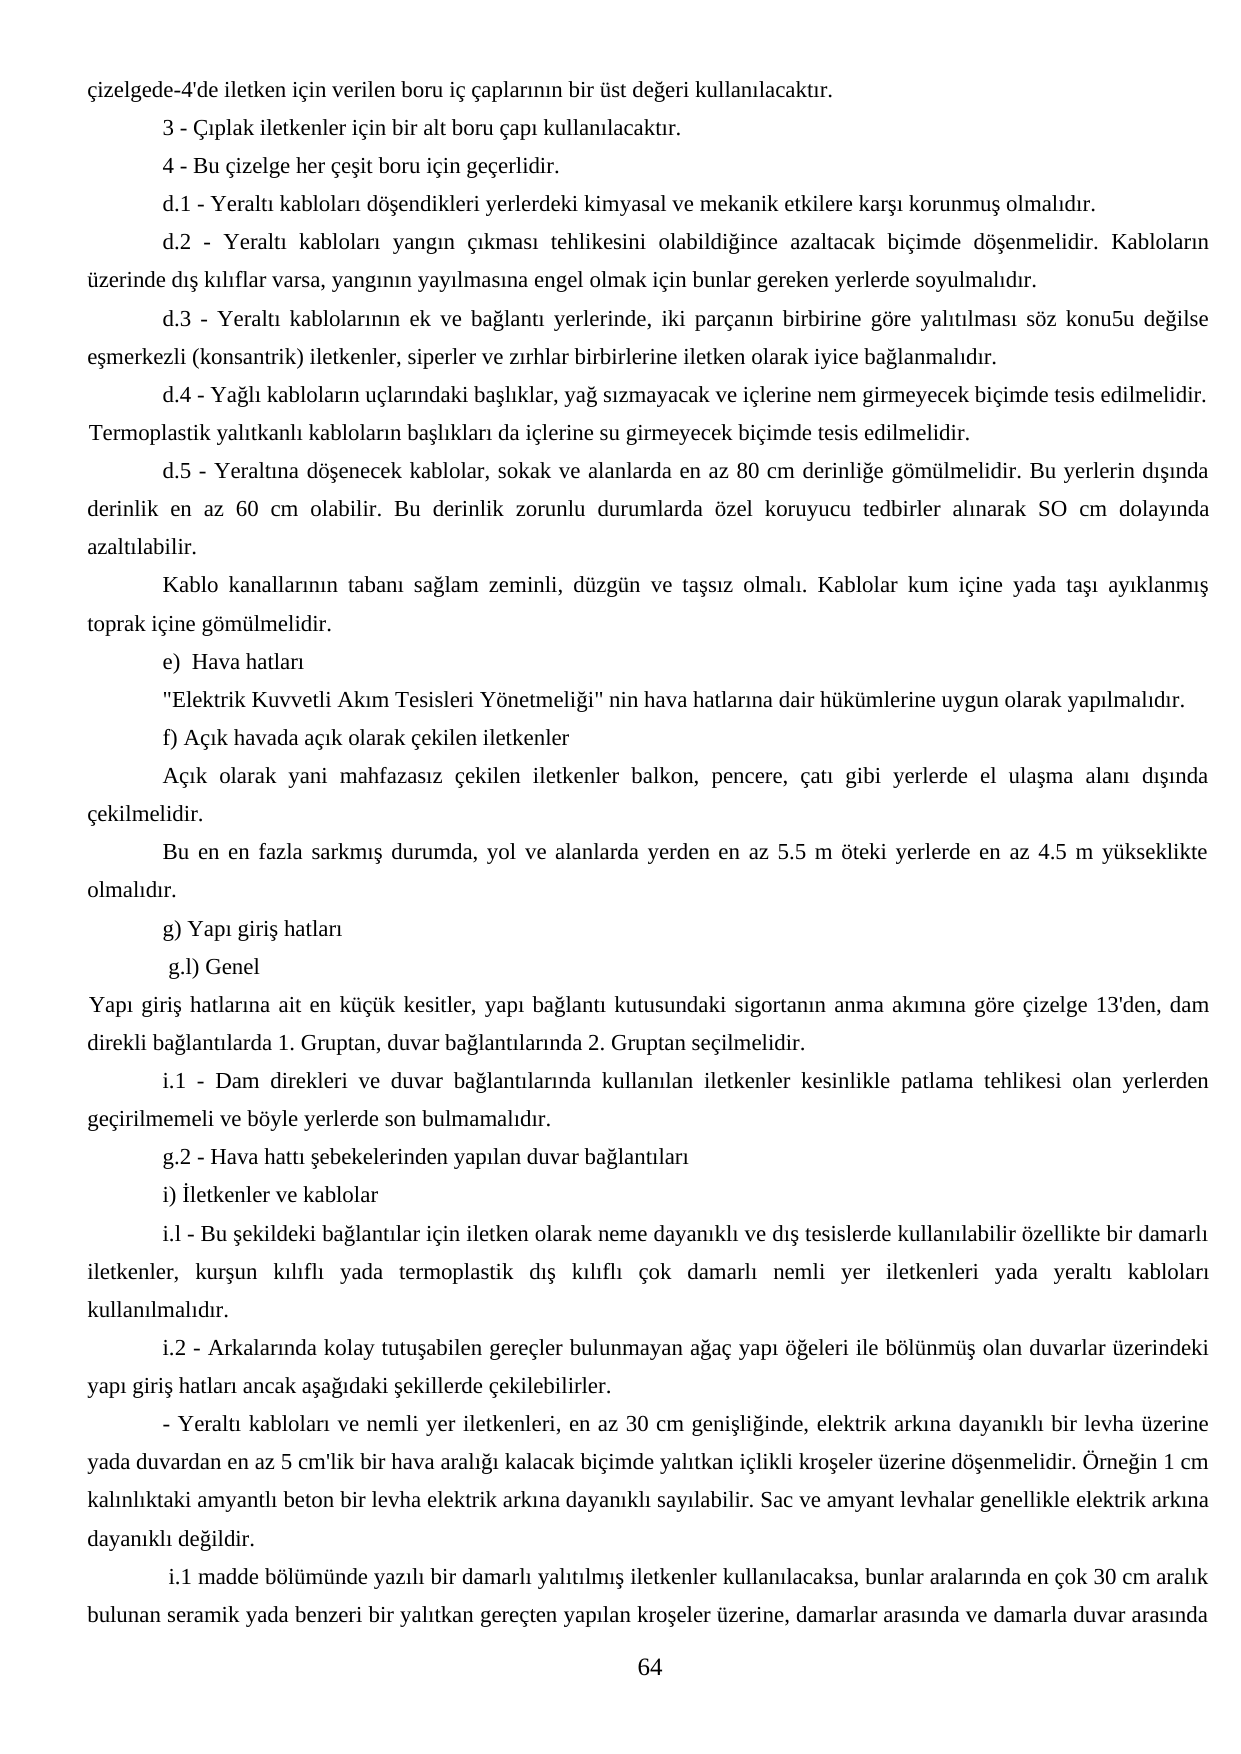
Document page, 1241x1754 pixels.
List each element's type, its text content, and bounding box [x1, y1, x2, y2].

text f) Açık havada açık olarak çekilen iletkenler [87, 725, 1211, 750]
text Termoplastik yalıtkanlı kabloların başlıkları da içlerine su girmeyecek biçimde tesis edilmelidir. [87, 420, 1211, 445]
text i.1 madde bölümünde yazılı bir damarlı yalıtılmış iletkenler kullanılacaksa, bunlar aralarında en çok 30 cm aralık bulunan seramik yada benzeri bir yalıtkan gereçten yapılan kroşeler üzerine, damarlar arasında ve damarla duvar arasında [87, 1564, 1211, 1627]
text 4 - Bu çizelge her çeşit boru için geçerlidir. [87, 153, 1211, 178]
text g.2 - Hava hattı şebekelerinden yapılan duvar bağlantıları [87, 1144, 1211, 1170]
text d.5 - Yeraltına döşenecek kablolar, sokak ve alanlarda en az 80 cm derinliğe gömülmelidir. Bu yerlerin dışında derinlik en az 60 cm olabilir. Bu derinlik zorunlu durumlarda özel koruyucu tedbirler alınarak SO cm dolayında azaltılabilir. [87, 458, 1211, 560]
text d.1 - Yeraltı kabloları döşendikleri yerlerdeki kimyasal ve mekanik etkilere karşı korunmuş olmalıdır. [87, 191, 1211, 217]
text d.3 - Yeraltı kablolarının ek ve bağlantı yerlerinde, iki parçanın birbirine göre yalıtılması söz konu5u değilse eşmerkezli (konsantrik) iletkenler, siperler ve zırhlar birbirlerine iletken olarak iyice bağlanmalıdır. [87, 306, 1211, 369]
text 3 - Çıplak iletkenler için bir alt boru çapı kullanılacaktır. [87, 115, 1211, 140]
text "Elektrik Kuvvetli Akım Tesisleri Yönetmeliği" nin hava hatlarına dair hükümlerine uygun olarak yapılmalıdır. [87, 687, 1211, 712]
text Yapı giriş hatlarına ait en küçük kesitler, yapı bağlantı kutusundaki sigortanın anma akımına göre çizelge 13'den, dam direkli bağlantılarda 1. Gruptan, duvar bağlantılarında 2. Gruptan seçilmelidir. [87, 992, 1211, 1055]
text Bu en en fazla sarkmış durumda, yol ve alanlarda yerden en az 5.5 m öteki yerlerde en az 4.5 m yükseklikte olmalıdır. [87, 839, 1211, 903]
text i.2 - Arkalarında kolay tutuşabilen gereçler bulunmayan ağaç yapı öğeleri ile bölünmüş olan duvarlar üzerindeki yapı giriş hatları ancak aşağıdaki şekillerde çekilebilirler. [87, 1335, 1211, 1398]
text d.4 - Yağlı kabloların uçlarındaki başlıklar, yağ sızmayacak ve içlerine nem girmeyecek biçimde tesis edilmelidir. [87, 382, 1211, 407]
text - Yeraltı kabloları ve nemli yer iletkenleri, en az 30 cm genişliğinde, elektrik arkına dayanıklı bir levha üzerine yada duvardan en az 5 cm'lik bir hava aralığı kalacak biçimde yalıtkan içlikli kroşeler üzerine döşenmelidir. Örneğin 1 cm kalınlıktaki amyantlı beton bir levha elektrik arkına dayanıklı sayılabilir. Sac ve amyant levhalar genellikle elektrik arkına dayanıklı değildir. [87, 1411, 1211, 1551]
text d.2 - Yeraltı kabloları yangın çıkması tehlikesini olabildiğince azaltacak biçimde döşenmelidir. Kabloların üzerinde dış kılıflar varsa, yangının yayılmasına engel olmak için bunlar gereken yerlerde soyulmalıdır. [87, 229, 1211, 293]
text i.l - Bu şekildeki bağlantılar için iletken olarak neme dayanıklı ve dış tesislerde kullanılabilir özellikte bir damarlı iletkenler, kurşun kılıflı yada termoplastik dış kılıflı çok damarlı nemli yer iletkenleri yada yeraltı kabloları kullanılmalıdır. [87, 1221, 1211, 1322]
text g) Yapı giriş hatları [87, 916, 1211, 941]
text i.1 - Dam direkleri ve duvar bağlantılarında kullanılan iletkenler kesinlikle patlama tehlikesi olan yerlerden geçirilmemeli ve böyle yerlerde son bulmamalıdır. [87, 1068, 1211, 1132]
text g.l) Genel [87, 954, 1211, 979]
text e) Hava hatları [87, 649, 1211, 674]
text Açık olarak yani mahfazasız çekilen iletkenler balkon, pencere, çatı gibi yerlerde el ulaşma alanı dışında çekilmelidir. [87, 763, 1211, 827]
text Kablo kanallarının tabanı sağlam zeminli, düzgün ve taşsız olmalı. Kablolar kum içine yada taşı ayıklanmış toprak içine gömülmelidir. [87, 572, 1211, 636]
text çizelgede-4'de iletken için verilen boru iç çaplarının bir üst değeri kullanılacaktır. [87, 77, 1211, 102]
text i) İletkenler ve kablolar [87, 1182, 1211, 1208]
